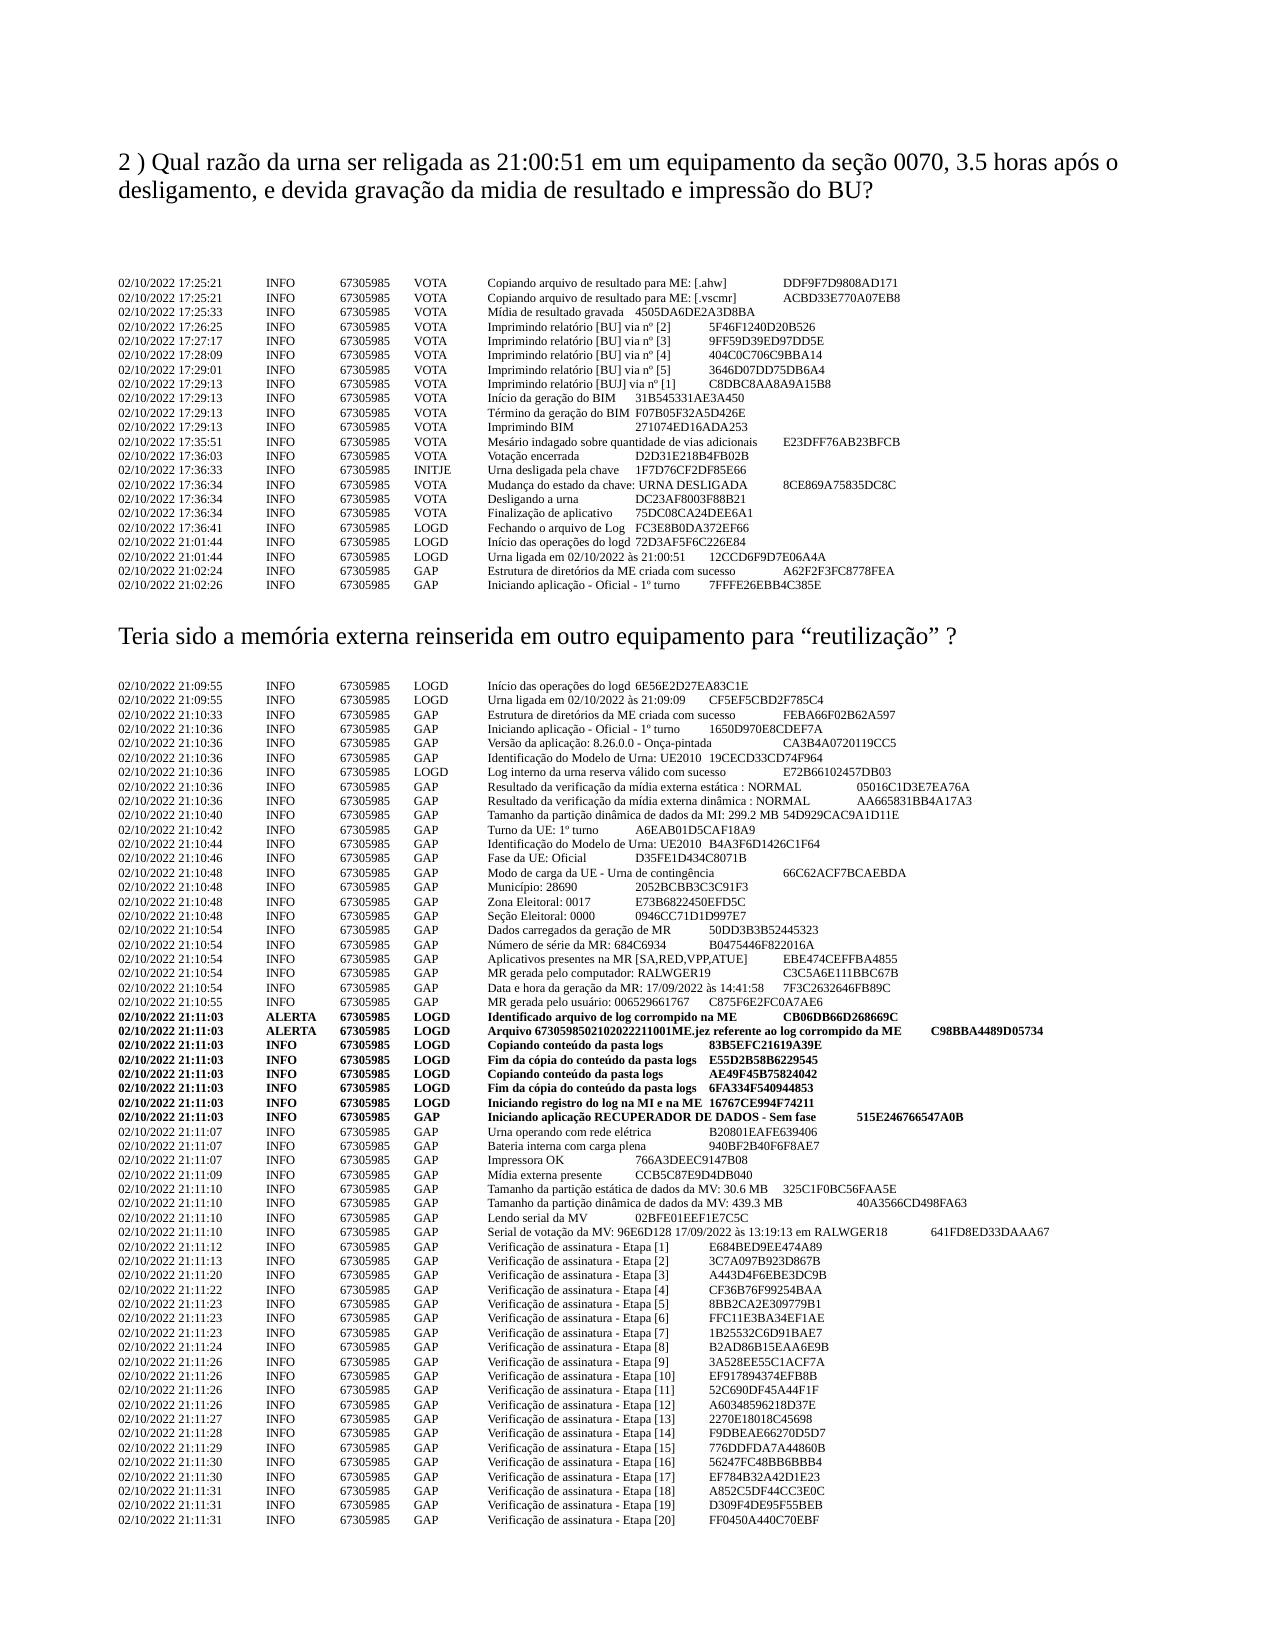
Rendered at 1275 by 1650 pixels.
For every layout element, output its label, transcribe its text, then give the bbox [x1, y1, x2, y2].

text 02/10/2022 21:11:22 INFO 67305985 GAP Verificação de assinatura - Etapa [4] CF36B76F99254BAA [118, 1282, 1157, 1297]
text 02/10/2022 21:11:30 INFO 67305985 GAP Verificação de assinatura - Etapa [16] 56247FC48BB6BBB4 [118, 1455, 1157, 1469]
text 02/10/2022 21:11:07 INFO 67305985 GAP Urna operando com rede elétrica B20801EAFE639406 [118, 1124, 1157, 1139]
text 02/10/2022 21:11:26 INFO 67305985 GAP Verificação de assinatura - Etapa [12] A60348596218D37E [118, 1397, 1157, 1412]
text 02/10/2022 21:11:30 INFO 67305985 GAP Verificação de assinatura - Etapa [17] EF784B32A42D1E23 [118, 1469, 1157, 1484]
text 02/10/2022 21:10:36 INFO 67305985 GAP Identificação do Modelo de Urna: UE2010 19CECD33CD74F964 [118, 751, 1157, 765]
text 02/10/2022 17:27:17 INFO 67305985 VOTA Imprimindo relatório [BU] via nº [3] 9FF59D39ED97DD5E [118, 334, 1157, 348]
text 02/10/2022 17:25:21 INFO 67305985 VOTA Copiando arquivo de resultado para ME: [.vscmr] ACBD33E770A07EB8 [118, 291, 1157, 305]
text 02/10/2022 17:36:34 INFO 67305985 VOTA Desligando a urna DC23AF8003F88B21 [118, 492, 1157, 506]
text 02/10/2022 17:36:34 INFO 67305985 VOTA Mudança do estado da chave: URNA DESLIGADA 8CE869A75835DC8C [118, 477, 1157, 492]
text 02/10/2022 21:10:36 INFO 67305985 GAP Iniciando aplicação - Oficial - 1º turno 1650D970E8CDEF7A [118, 722, 1157, 736]
text 02/10/2022 21:11:03 INFO 67305985 LOGD Copiando conteúdo da pasta logs AE49F45B75824042 [118, 1067, 1157, 1081]
text 02/10/2022 17:36:03 INFO 67305985 VOTA Votação encerrada D2D31E218B4FB02B [118, 449, 1157, 463]
text 02/10/2022 21:11:26 INFO 67305985 GAP Verificação de assinatura - Etapa [11] 52C690DF45A44F1F [118, 1383, 1157, 1397]
text 02/10/2022 21:10:46 INFO 67305985 GAP Fase da UE: Oficial D35FE1D434C8071B [118, 851, 1157, 866]
text 02/10/2022 21:10:44 INFO 67305985 GAP Identificação do Modelo de Urna: UE2010 B4A3F6D1426C1F64 [118, 837, 1157, 851]
text 02/10/2022 21:11:09 INFO 67305985 GAP Mídia externa presente CCB5C87E9D4DB040 [118, 1167, 1157, 1182]
text 02/10/2022 21:11:28 INFO 67305985 GAP Verificação de assinatura - Etapa [14] F9DBEAE66270D5D7 [118, 1426, 1157, 1441]
text 02/10/2022 21:11:12 INFO 67305985 GAP Verificação de assinatura - Etapa [1] E684BED9EE474A89 [118, 1239, 1157, 1254]
text 02/10/2022 21:10:54 INFO 67305985 GAP Aplicativos presentes na MR [SA,RED,VPP,ATUE] EBE474CEFFBA4855 [118, 952, 1157, 966]
text 02/10/2022 21:11:10 INFO 67305985 GAP Tamanho da partição dinâmica de dados da MV: 439.3 MB 40A3566CD498FA63 [118, 1196, 1157, 1211]
text 02/10/2022 17:29:13 INFO 67305985 VOTA Imprimindo relatório [BUJ] via nº [1] C8DBC8AA8A9A15B8 [118, 377, 1157, 391]
text Teria sido a memória externa reinserida em outro equipamento para “reutilização” ? [118, 621, 1157, 650]
text 02/10/2022 21:10:54 INFO 67305985 GAP MR gerada pelo computador: RALWGER19 C3C5A6E111BBC67B [118, 966, 1157, 981]
text 02/10/2022 21:11:31 INFO 67305985 GAP Verificação de assinatura - Etapa [20] FF0450A440C70EBF [118, 1512, 1157, 1527]
text 02/10/2022 21:11:03 INFO 67305985 LOGD Iniciando registro do log na MI e na ME 16767CE994F74211 [118, 1096, 1157, 1110]
text 02/10/2022 17:29:13 INFO 67305985 VOTA Imprimindo BIM 271074ED16ADA253 [118, 420, 1157, 434]
text 02/10/2022 21:11:07 INFO 67305985 GAP Impressora OK 766A3DEEC9147B08 [118, 1153, 1157, 1167]
text 02/10/2022 21:11:10 INFO 67305985 GAP Tamanho da partição estática de dados da MV: 30.6 MB 325C1F0BC56FAA5E [118, 1182, 1157, 1196]
text 02/10/2022 21:11:03 ALERTA 67305985 LOGD Arquivo 6730598502102022211001ME.jez referente ao log corrompido da ME C98BBA4489D05734 [118, 1024, 1157, 1038]
text 02/10/2022 21:10:48 INFO 67305985 GAP Modo de carga da UE - Urna de contingência 66C62ACF7BCAEBDA [118, 866, 1157, 880]
text 02/10/2022 17:25:33 INFO 67305985 VOTA Mídia de resultado gravada 4505DA6DE2A3D8BA [118, 305, 1157, 319]
text 02/10/2022 17:25:21 INFO 67305985 VOTA Copiando arquivo de resultado para ME: [.ahw] DDF9F7D9808AD171 [118, 276, 1157, 291]
text 02/10/2022 21:11:24 INFO 67305985 GAP Verificação de assinatura - Etapa [8] B2AD86B15EAA6E9B [118, 1340, 1157, 1354]
text 02/10/2022 21:11:03 INFO 67305985 LOGD Fim da cópia do conteúdo da pasta logs 6FA334F540944853 [118, 1081, 1157, 1096]
text 02/10/2022 21:11:26 INFO 67305985 GAP Verificação de assinatura - Etapa [10] EF917894374EFB8B [118, 1369, 1157, 1383]
text 02/10/2022 21:11:10 INFO 67305985 GAP Serial de votação da MV: 96E6D128 17/09/2022 às 13:19:13 em RALWGER18 641FD8ED33DAAA67 [118, 1225, 1157, 1239]
text 02/10/2022 21:11:23 INFO 67305985 GAP Verificação de assinatura - Etapa [7] 1B25532C6D91BAE7 [118, 1326, 1157, 1340]
text 02/10/2022 21:11:03 INFO 67305985 GAP Iniciando aplicação RECUPERADOR DE DADOS - Sem fase 515E246766547A0B [118, 1110, 1157, 1124]
text 02/10/2022 21:02:24 INFO 67305985 GAP Estrutura de diretórios da ME criada com sucesso A62F2F3FC8778FEA [118, 564, 1157, 578]
text 02/10/2022 21:10:36 INFO 67305985 GAP Resultado da verificação da mídia externa dinâmica : NORMAL AA665831BB4A17A3 [118, 794, 1157, 808]
text 02/10/2022 21:10:36 INFO 67305985 GAP Resultado da verificação da mídia externa estática : NORMAL 05016C1D3E7EA76A [118, 779, 1157, 794]
text 02/10/2022 21:10:54 INFO 67305985 GAP Dados carregados da geração de MR 50DD3B3B52445323 [118, 923, 1157, 937]
text 02/10/2022 21:01:44 INFO 67305985 LOGD Início das operações do logd 72D3AF5F6C226E84 [118, 535, 1157, 549]
text 02/10/2022 21:10:54 INFO 67305985 GAP Número de série da MR: 684C6934 B0475446F822016A [118, 937, 1157, 952]
text 02/10/2022 17:29:13 INFO 67305985 VOTA Início da geração do BIM 31B545331AE3A450 [118, 391, 1157, 406]
text 02/10/2022 17:29:13 INFO 67305985 VOTA Término da geração do BIM F07B05F32A5D426E [118, 406, 1157, 420]
text 02/10/2022 21:11:31 INFO 67305985 GAP Verificação de assinatura - Etapa [19] D309F4DE95F55BEB [118, 1498, 1157, 1512]
text 02/10/2022 17:36:33 INFO 67305985 INITJE Urna desligada pela chave 1F7D76CF2DF85E66 [118, 463, 1157, 477]
text 02/10/2022 21:11:13 INFO 67305985 GAP Verificação de assinatura - Etapa [2] 3C7A097B923D867B [118, 1254, 1157, 1268]
text 02/10/2022 21:11:23 INFO 67305985 GAP Verificação de assinatura - Etapa [5] 8BB2CA2E309779B1 [118, 1297, 1157, 1311]
text 02/10/2022 21:11:03 ALERTA 67305985 LOGD Identificado arquivo de log corrompido na ME CB06DB66D268669C [118, 1009, 1157, 1024]
text 02/10/2022 21:11:03 INFO 67305985 LOGD Fim da cópia do conteúdo da pasta logs E55D2B58B6229545 [118, 1052, 1157, 1067]
text 02/10/2022 21:02:26 INFO 67305985 GAP Iniciando aplicação - Oficial - 1º turno 7FFFE26EBB4C385E [118, 578, 1157, 592]
text 02/10/2022 21:11:29 INFO 67305985 GAP Verificação de assinatura - Etapa [15] 776DDFDA7A44860B [118, 1441, 1157, 1455]
text 02/10/2022 21:11:10 INFO 67305985 GAP Lendo serial da MV 02BFE01EEF1E7C5C [118, 1211, 1157, 1225]
text 02/10/2022 21:10:36 INFO 67305985 GAP Versão da aplicação: 8.26.0.0 - Onça-pintada CA3B4A0720119CC5 [118, 736, 1157, 751]
text 02/10/2022 21:10:48 INFO 67305985 GAP Seção Eleitoral: 0000 0946CC71D1D997E7 [118, 909, 1157, 923]
text 02/10/2022 17:36:34 INFO 67305985 VOTA Finalização de aplicativo 75DC08CA24DEE6A1 [118, 506, 1157, 521]
text 02/10/2022 21:11:23 INFO 67305985 GAP Verificação de assinatura - Etapa [6] FFC11E3BA34EF1AE [118, 1311, 1157, 1326]
text 02/10/2022 21:11:26 INFO 67305985 GAP Verificação de assinatura - Etapa [9] 3A528EE55C1ACF7A [118, 1354, 1157, 1369]
text 02/10/2022 21:10:33 INFO 67305985 GAP Estrutura de diretórios da ME criada com sucesso FEBA66F02B62A597 [118, 707, 1157, 722]
text 02/10/2022 21:10:55 INFO 67305985 GAP MR gerada pelo usuário: 006529661767 C875F6E2FC0A7AE6 [118, 995, 1157, 1009]
text 02/10/2022 21:11:31 INFO 67305985 GAP Verificação de assinatura - Etapa [18] A852C5DF44CC3E0C [118, 1484, 1157, 1498]
text 02/10/2022 21:09:55 INFO 67305985 LOGD Início das operações do logd 6E56E2D27EA83C1E [118, 679, 1157, 693]
text 02/10/2022 21:11:27 INFO 67305985 GAP Verificação de assinatura - Etapa [13] 2270E18018C45698 [118, 1412, 1157, 1426]
text 02/10/2022 21:09:55 INFO 67305985 LOGD Urna ligada em 02/10/2022 às 21:09:09 CF5EF5CBD2F785C4 [118, 693, 1157, 707]
text 02/10/2022 21:11:07 INFO 67305985 GAP Bateria interna com carga plena 940BF2B40F6F8AE7 [118, 1139, 1157, 1153]
text 02/10/2022 21:10:48 INFO 67305985 GAP Município: 28690 2052BCBB3C3C91F3 [118, 880, 1157, 894]
text 02/10/2022 21:10:54 INFO 67305985 GAP Data e hora da geração da MR: 17/09/2022 às 14:41:58 7F3C2632646FB89C [118, 981, 1157, 995]
text 02/10/2022 21:01:44 INFO 67305985 LOGD Urna ligada em 02/10/2022 às 21:00:51 12CCD6F9D7E06A4A [118, 549, 1157, 564]
text 02/10/2022 17:28:09 INFO 67305985 VOTA Imprimindo relatório [BU] via nº [4] 404C0C706C9BBA14 [118, 348, 1157, 362]
text 02/10/2022 17:36:41 INFO 67305985 LOGD Fechando o arquivo de Log FC3E8B0DA372EF66 [118, 521, 1157, 535]
text 2 ) Qual razão da urna ser religada as 21:00:51 em um equipamento da seção 0070, 3.5 horas após o desligamento, e devida gravação da midia de resultado e impressão do BU? [118, 147, 1157, 204]
text 02/10/2022 17:29:01 INFO 67305985 VOTA Imprimindo relatório [BU] via nº [5] 3646D07DD75DB6A4 [118, 362, 1157, 377]
text 02/10/2022 17:26:25 INFO 67305985 VOTA Imprimindo relatório [BU] via nº [2] 5F46F1240D20B526 [118, 319, 1157, 334]
text 02/10/2022 21:11:20 INFO 67305985 GAP Verificação de assinatura - Etapa [3] A443D4F6EBE3DC9B [118, 1268, 1157, 1282]
text 02/10/2022 17:35:51 INFO 67305985 VOTA Mesário indagado sobre quantidade de vias adicionais E23DFF76AB23BFCB [118, 434, 1157, 449]
text 02/10/2022 21:10:40 INFO 67305985 GAP Tamanho da partição dinâmica de dados da MI: 299.2 MB 54D929CAC9A1D11E [118, 808, 1157, 822]
text 02/10/2022 21:10:48 INFO 67305985 GAP Zona Eleitoral: 0017 E73B6822450EFD5C [118, 894, 1157, 909]
text 02/10/2022 21:11:03 INFO 67305985 LOGD Copiando conteúdo da pasta logs 83B5EFC21619A39E [118, 1038, 1157, 1052]
text 02/10/2022 21:10:36 INFO 67305985 LOGD Log interno da urna reserva válido com sucesso E72B66102457DB03 [118, 765, 1157, 779]
text 02/10/2022 21:10:42 INFO 67305985 GAP Turno da UE: 1º turno A6EAB01D5CAF18A9 [118, 822, 1157, 837]
